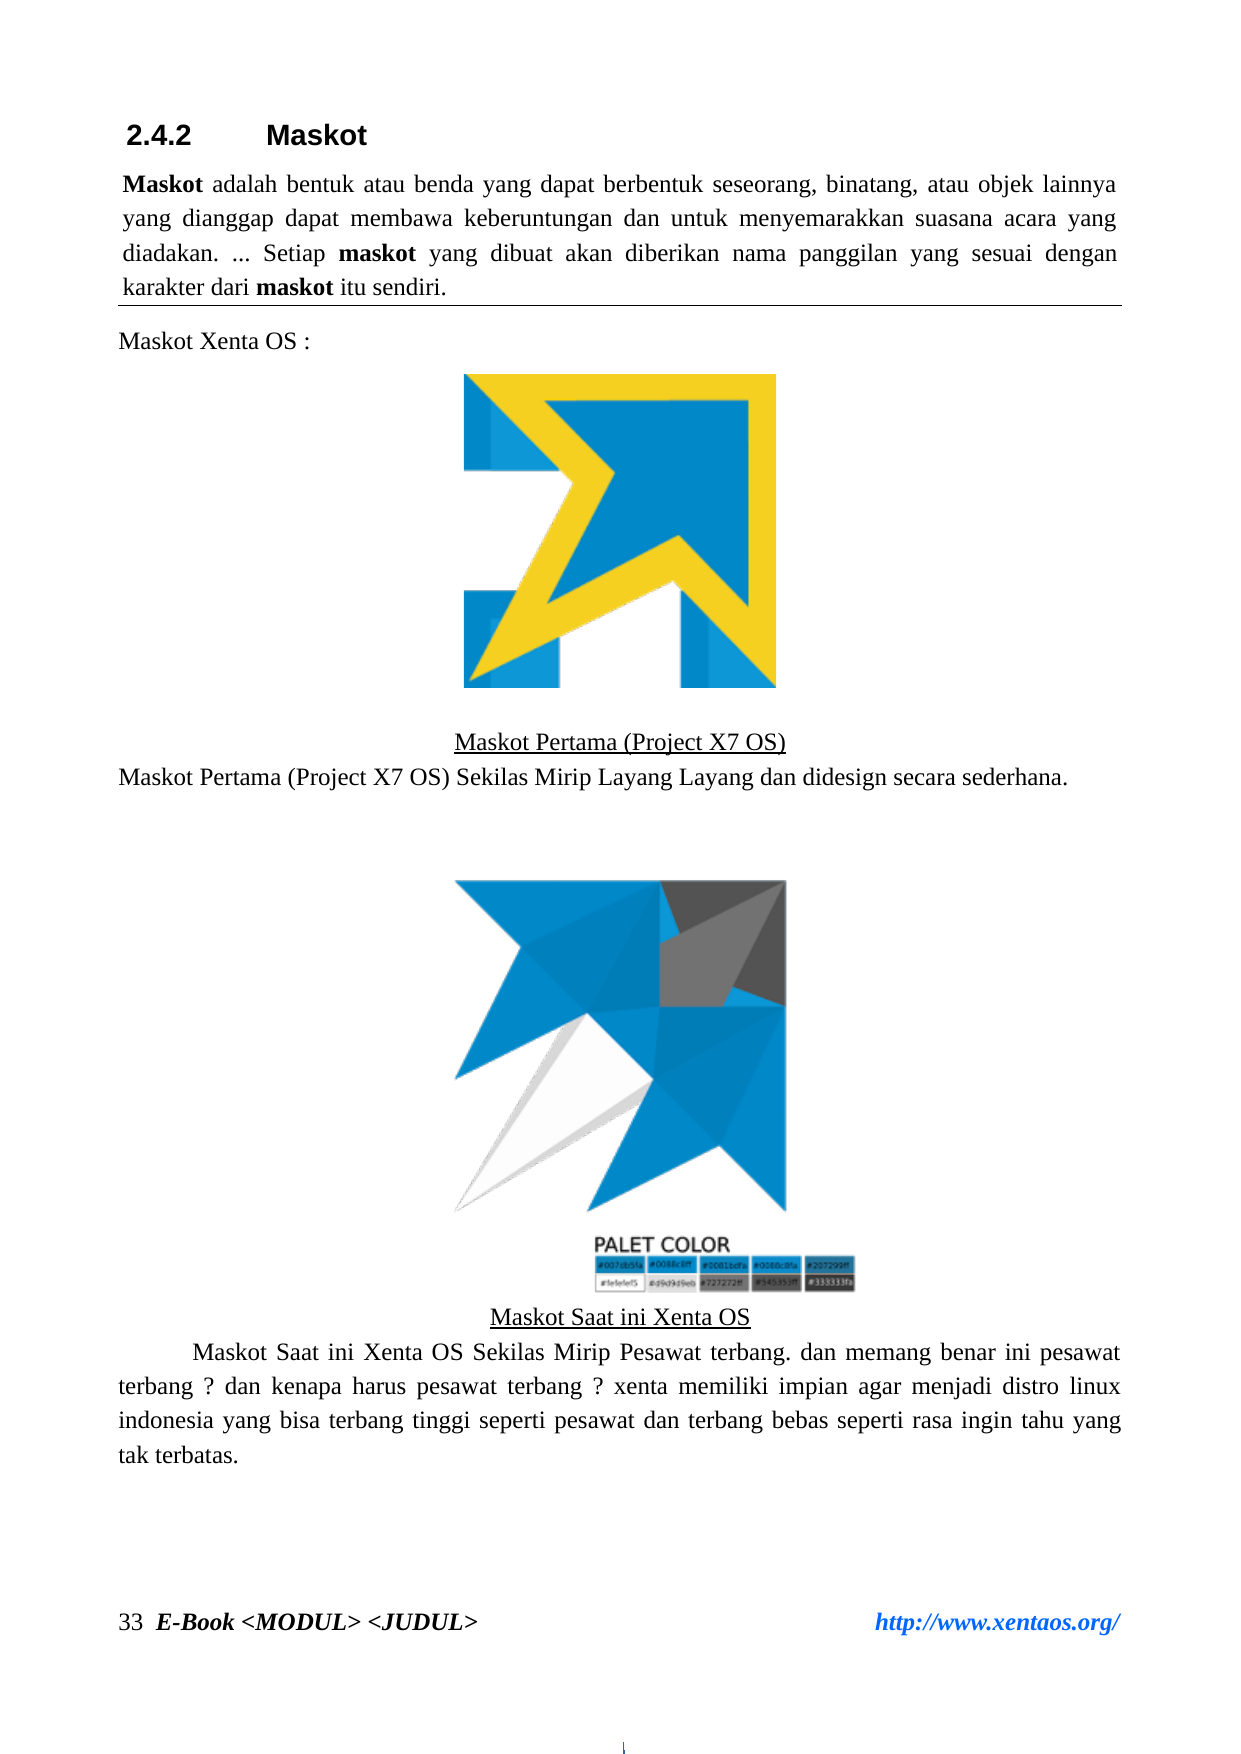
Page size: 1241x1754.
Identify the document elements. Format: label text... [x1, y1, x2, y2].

text Maskot Pertama (Project X7 OS) Sekilas Mirip Layang Layang dan didesign secara sederhana. [118, 762, 1122, 791]
subtitle Maskot [118, 118, 1122, 152]
text Maskot adalah bentuk atau benda yang dapat berbentuk seseorang, binatang, atau objek lainnya yang dianggap dapat membawa keberuntungan dan untuk menyemarakkan suasana acara yang diadakan. ... Setiap maskot yang dibuat akan diberikan nama panggilan yang sesuai dengan karakter dari maskot itu sendiri. [118, 164, 1122, 305]
picture [463, 374, 777, 688]
text Maskot Xenta OS : [118, 326, 1122, 354]
text Maskot Saat ini Xenta OS [118, 1302, 1122, 1331]
text Maskot Pertama (Project X7 OS) [118, 727, 1122, 756]
picture [370, 796, 870, 1297]
text Maskot Saat ini Xenta OS Sekilas Mirip Pesawat terbang. dan memang benar ini pesawat terbang ? dan kenapa harus pesawat terbang ? xenta memiliki impian agar menjadi distro linux indonesia yang bisa terbang tinggi seperti pesawat dan terbang bebas seperti rasa ingin tahu yang tak terbatas. [118, 1337, 1122, 1469]
